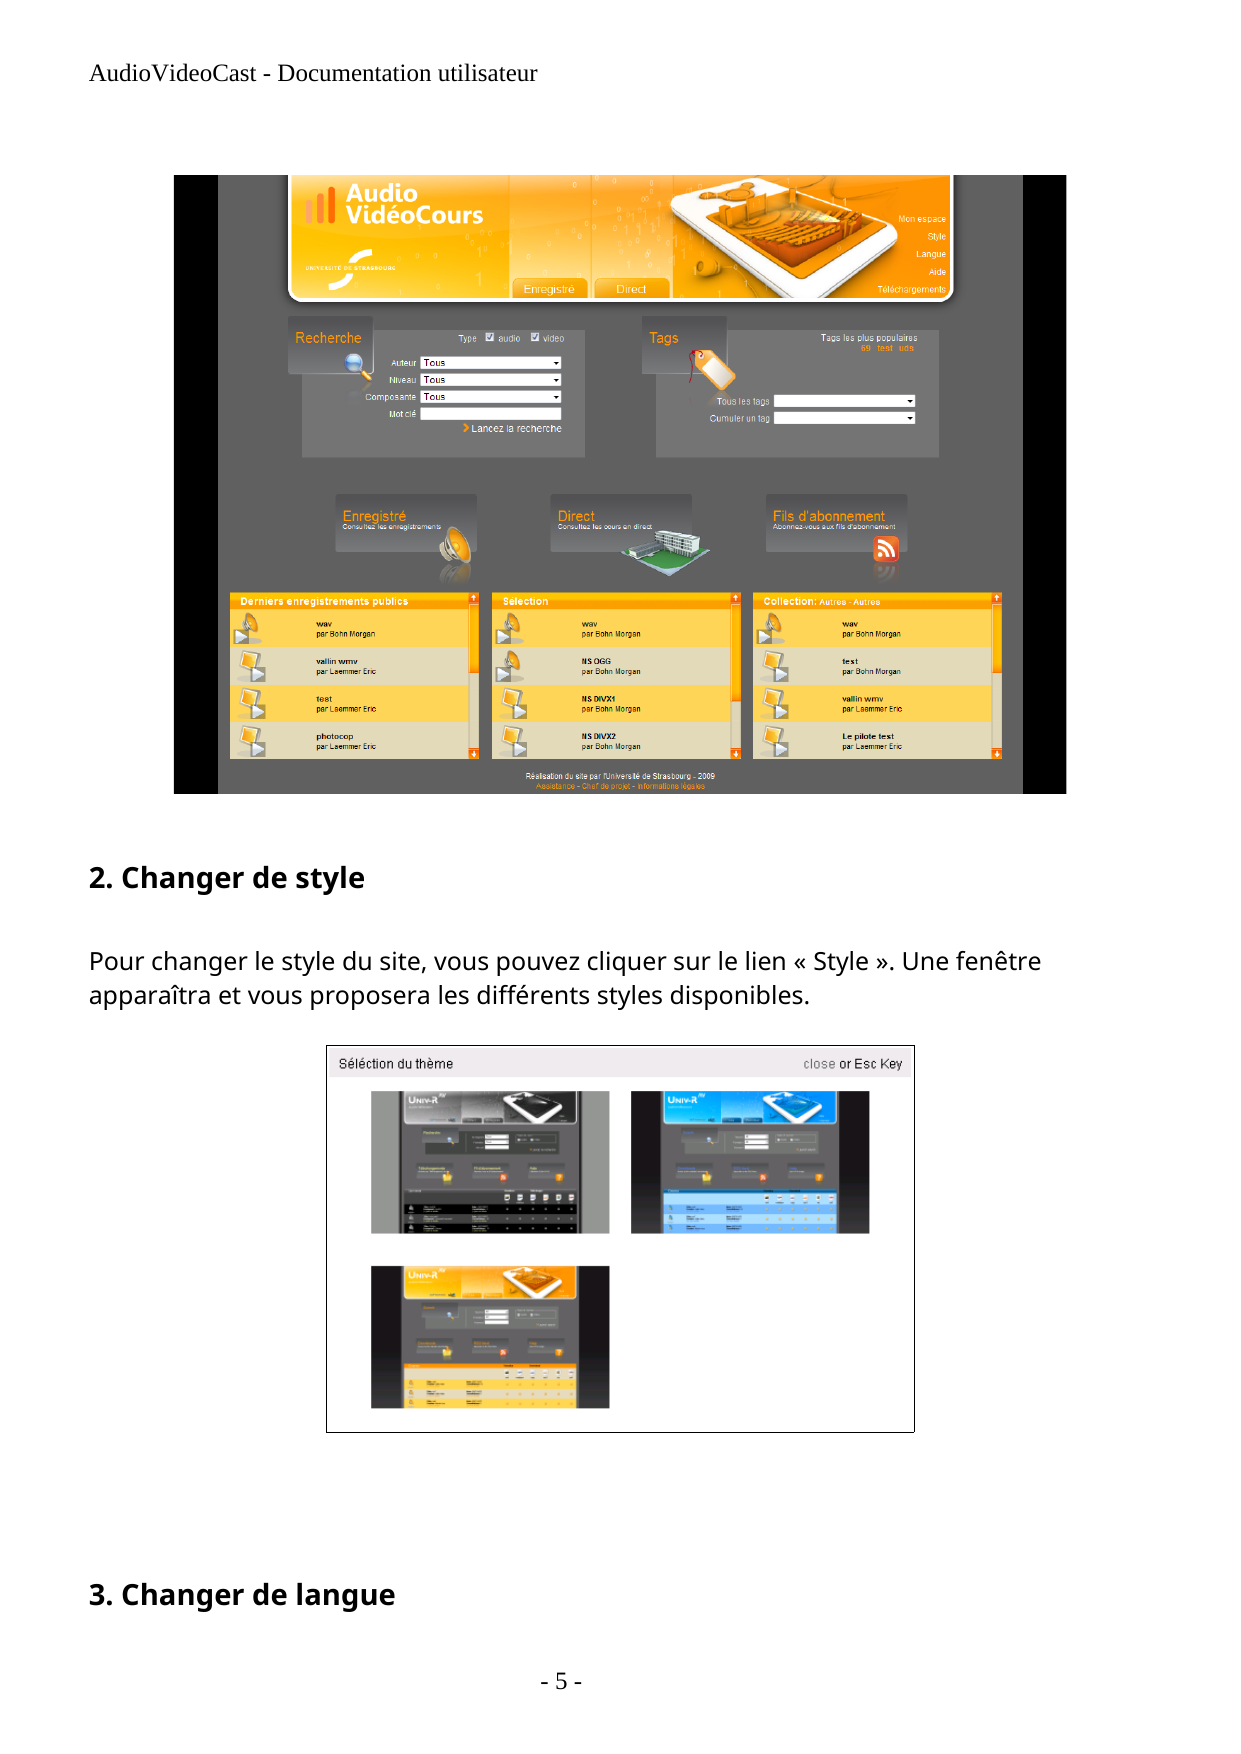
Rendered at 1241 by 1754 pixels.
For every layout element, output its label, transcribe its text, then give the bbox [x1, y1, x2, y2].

picture [173, 175, 1067, 794]
picture [329, 1048, 911, 1430]
subtitle 2. Changer de style [88, 857, 1152, 897]
subtitle 3. Changer de langue [88, 1574, 1152, 1614]
text Pour changer le style du site, vous pouvez cliquer sur le lien « Style ». Une fenêtre apparaîtra et vous proposera les différents styles disponibles. [88, 943, 1152, 1011]
